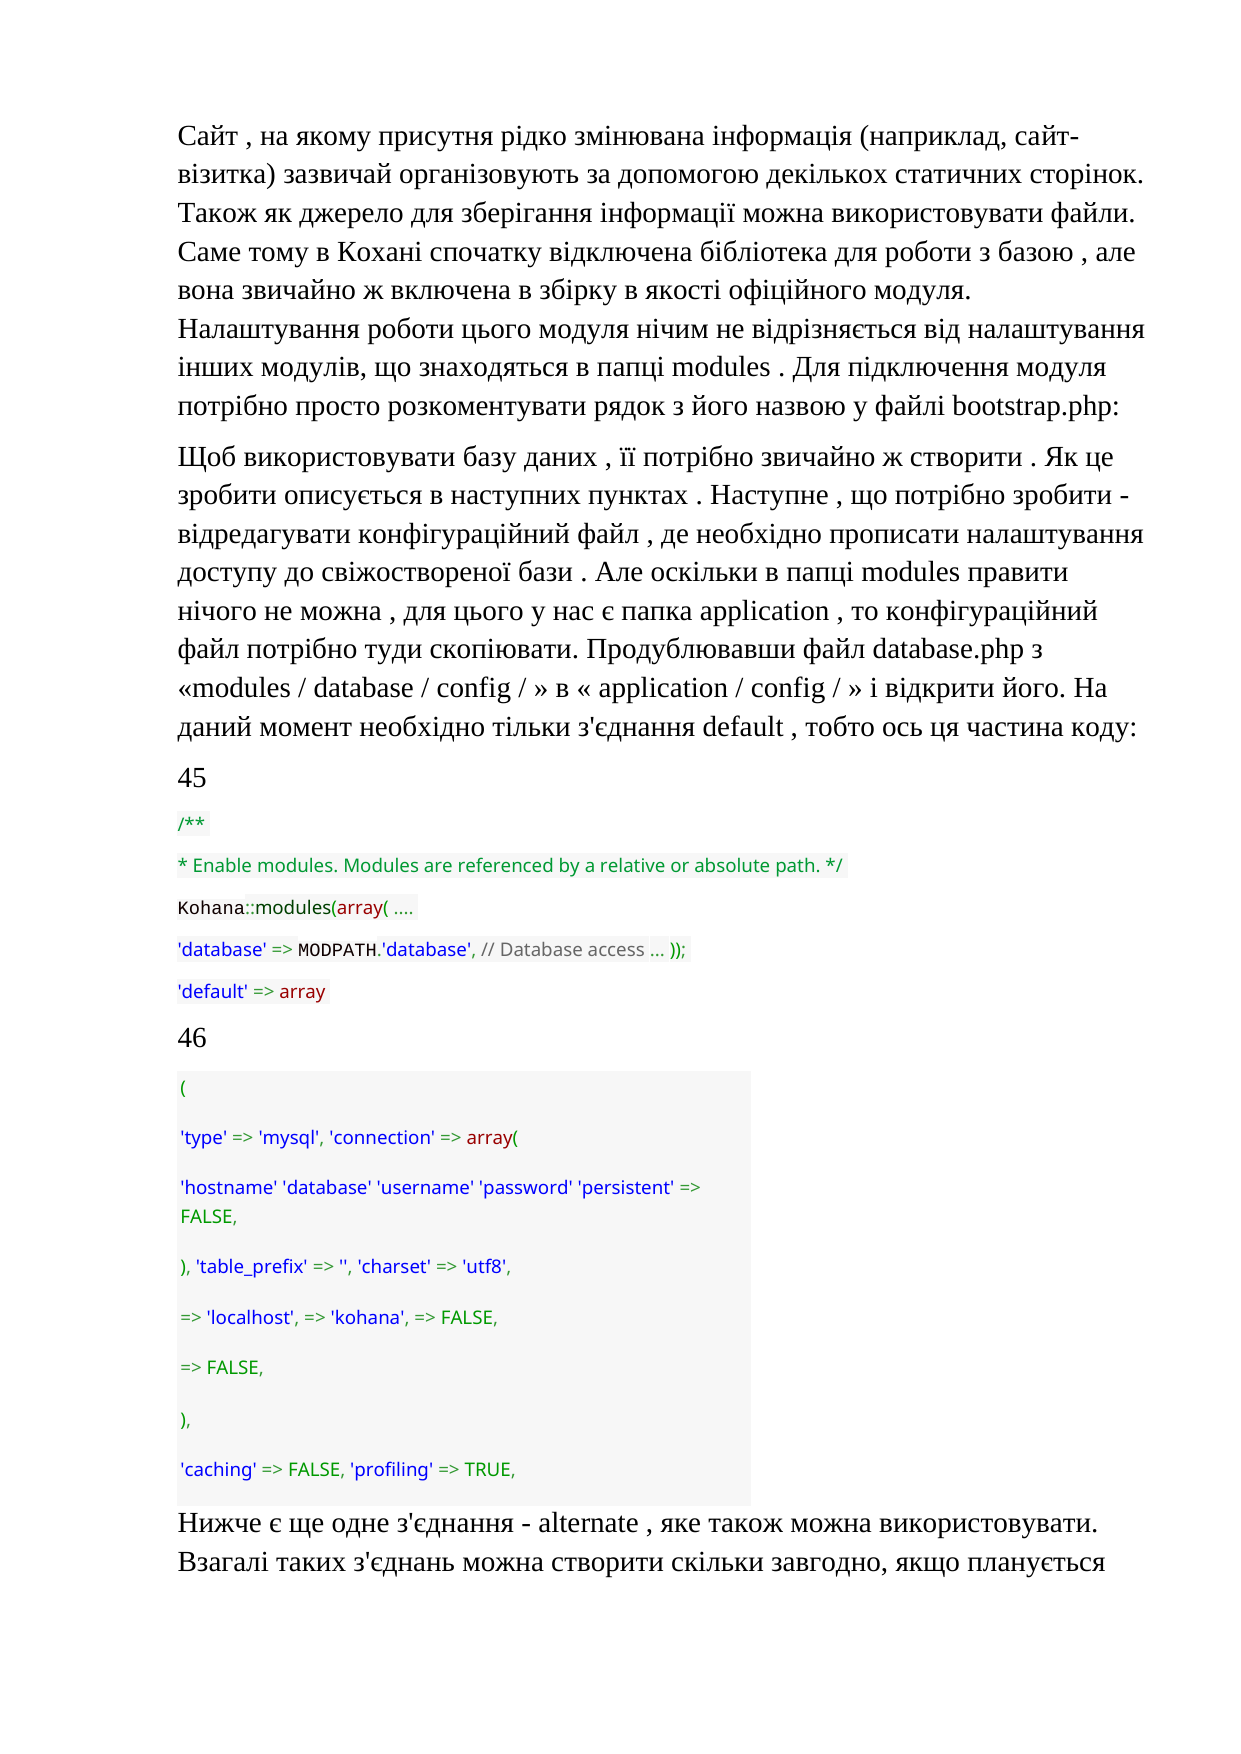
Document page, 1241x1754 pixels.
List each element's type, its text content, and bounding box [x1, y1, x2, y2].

text 46 [177, 1020, 1152, 1054]
text 'database' => MODPATH.'database', // Database access ... )); [177, 936, 1152, 962]
text 'default' => array [177, 978, 1152, 1004]
table_header ( 'type' => 'mysql', 'connection' => array( 'hostname' 'database' 'username' 'password' 'persistent' => FALSE, ), 'table_prefix' => '', 'charset' => 'utf8', => 'localhost', => 'kohana', => FALSE, => FALSE, [177, 1071, 751, 1403]
text Сайт , на якому присутня рідко змінювана інформація (наприклад, сайт- візитка) зазвичай організовують за допомогою декількох статичних сторінок. Також як джерело для зберігання інформації можна використовувати файли. Саме тому в Кохані спочатку відключена бібліотека для роботи з базою , але вона звичайно ж включена в збірку в якості офіційного модуля. Налаштування роботи цього модуля нічим не відрізняється від налаштування інших модулів, що знаходяться в папці modules . Для підключення модуля потрібно просто розкоментувати рядок з його назвою у файлі bootstrap.php: [177, 118, 1152, 421]
table_cell ), 'caching' => FALSE, 'profiling' => TRUE, [177, 1403, 751, 1506]
text * Enable modules. Modules are referenced by a relative or absolute path. */ [177, 853, 1152, 878]
text /** [177, 811, 1152, 836]
text Нижче є ще одне з'єднання - alternate , яке також можна використовувати. Взагалі таких з'єднань можна створити скільки завгодно, якщо планується [177, 1506, 1152, 1578]
text Kohana::modules(array( .... [177, 894, 1152, 920]
text 45 [177, 760, 1152, 793]
text Щоб використовувати базу даних , її потрібно звичайно ж створити . Як це зробити описується в наступних пунктах . Наступне , що потрібно зробити - відредагувати конфігураційний файл , де необхідно прописати налаштування доступу до свіжоствореної бази . Але оскільки в папці modules правити нічого не можна , для цього у нас є папка application , то конфігураційний файл потрібно туди скопіювати. Продублювавши файл database.php з «modules / database / config / » в « application / config / » і відкрити його. На даний момент необхідно тільки з'єднання default , тобто ось ця частина коду: [177, 439, 1152, 742]
